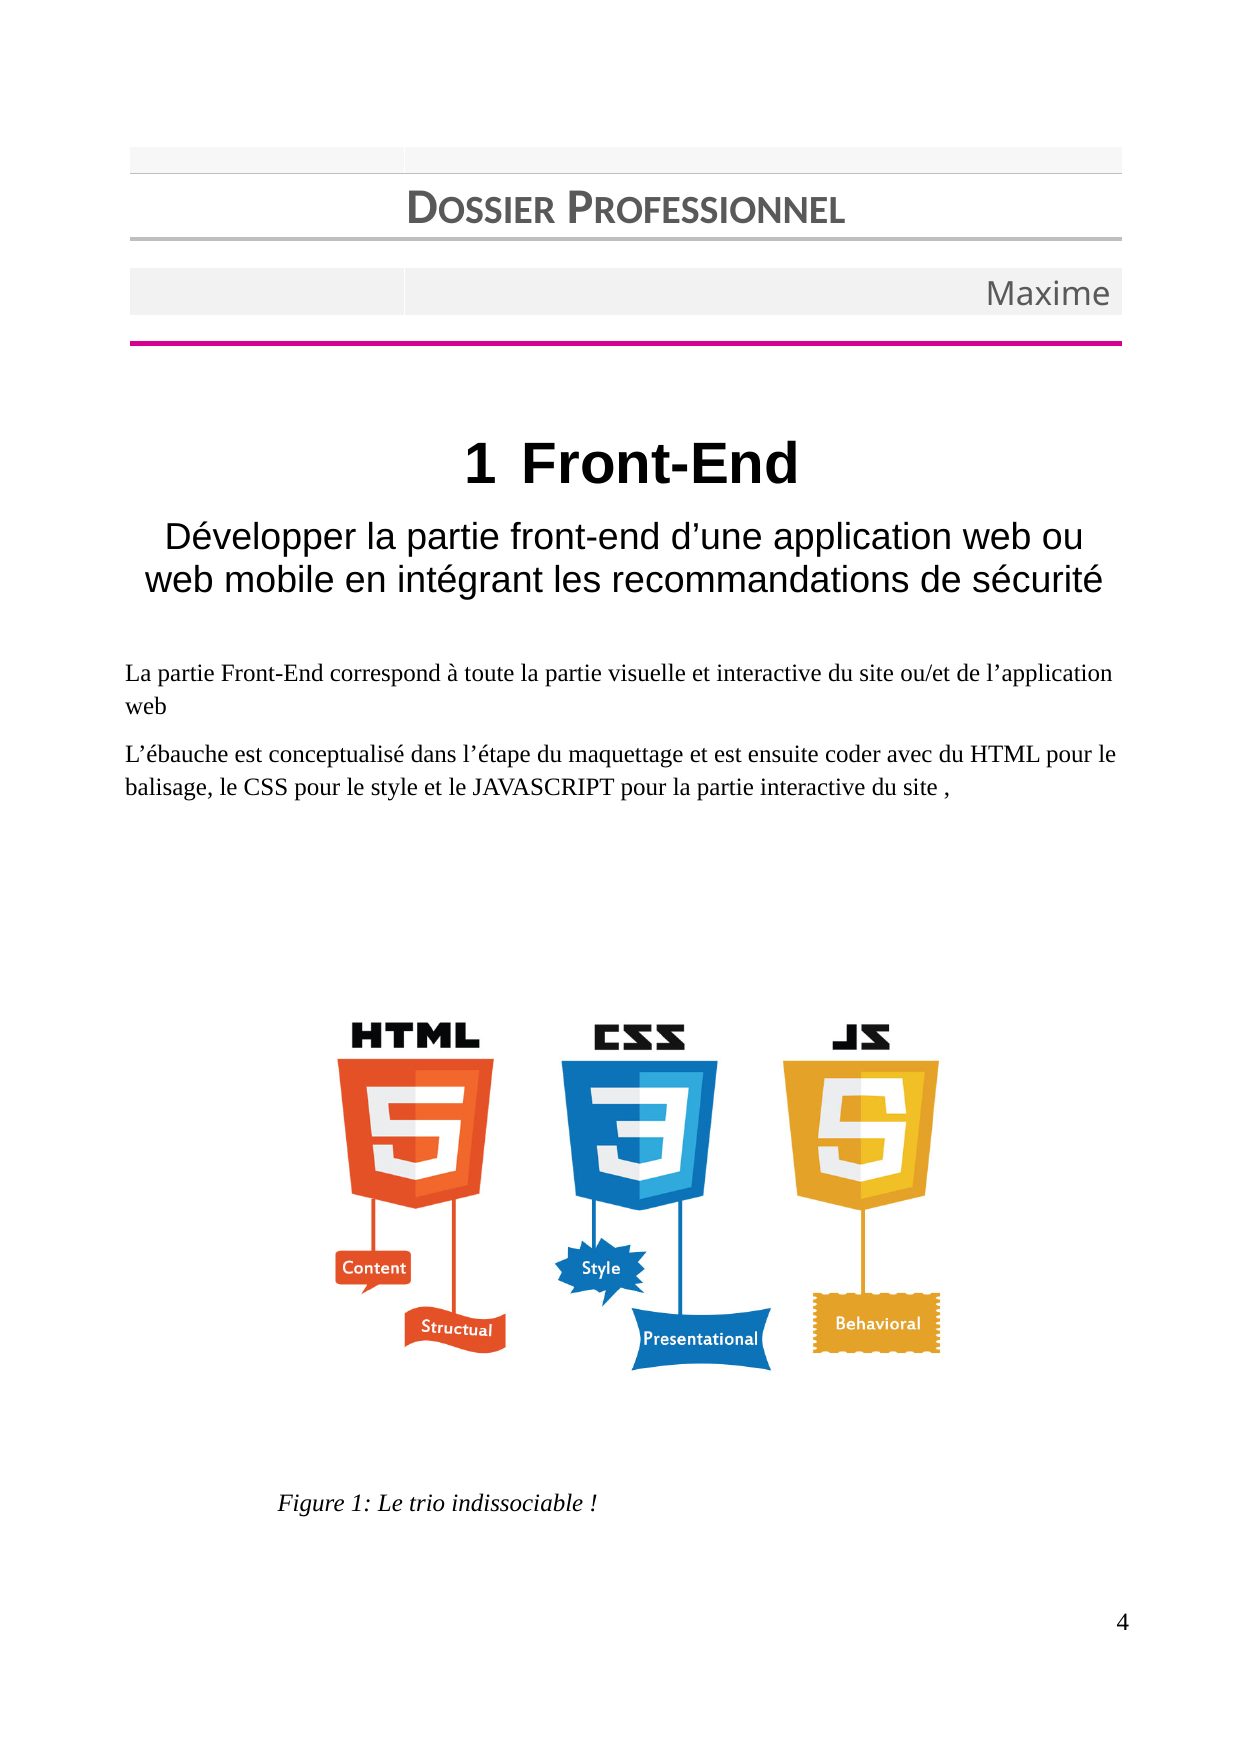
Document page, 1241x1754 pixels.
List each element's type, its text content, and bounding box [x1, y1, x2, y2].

text Figure 1: Le trio indissociable ! [277, 1488, 971, 1517]
subtitle Développer la partie front-end d’une application web ou web mobile en intégrant les recommandations de sécurité [125, 514, 1123, 600]
text L’ébauche est conceptualisé dans l’étape du maquettage et est ensuite coder avec du HTML pour le balisage, le CSS pour le style et le JAVASCRIPT pour la partie interactive du site , [125, 739, 1123, 801]
picture [277, 893, 971, 1488]
text La partie Front-End correspond à toute la partie visuelle et interactive du site ou/et de l’application web [125, 658, 1123, 720]
subtitle Front-End [125, 428, 1123, 495]
